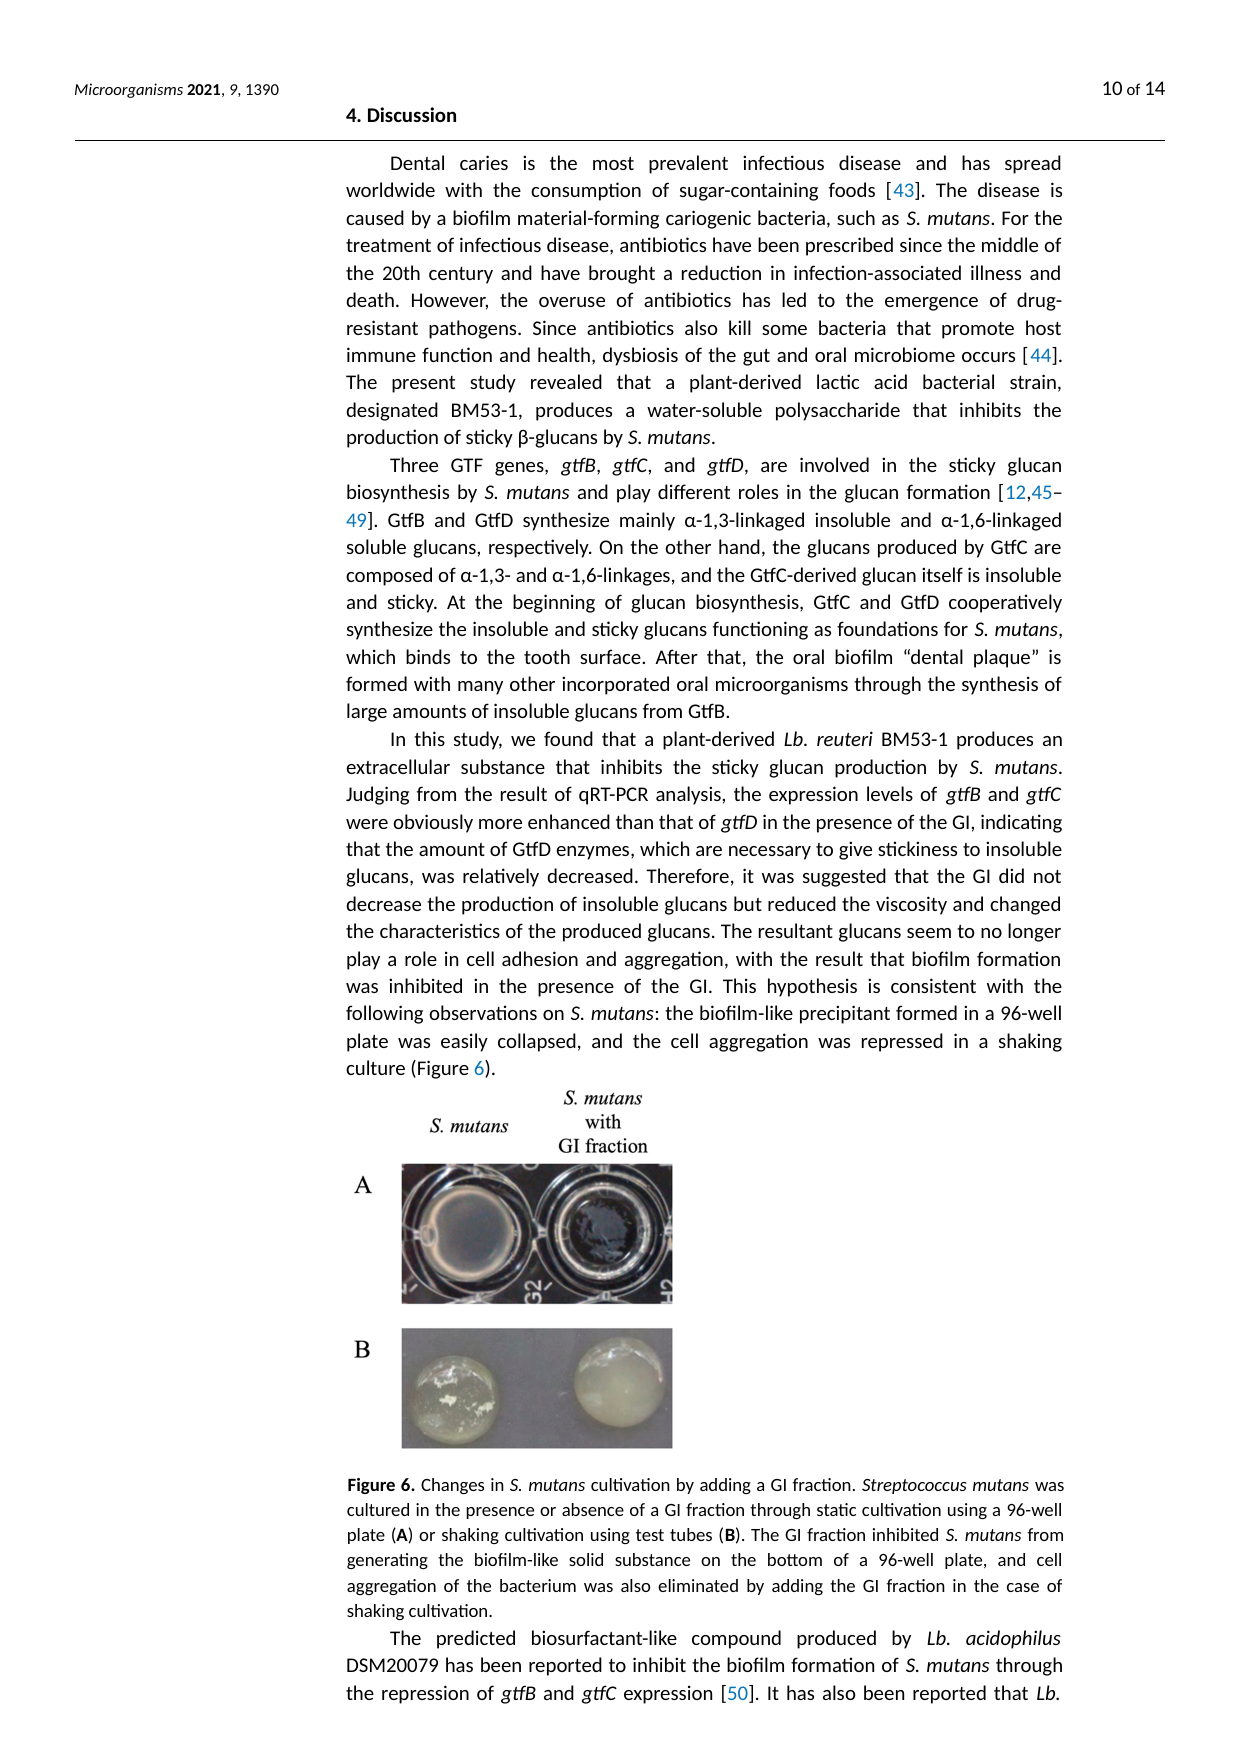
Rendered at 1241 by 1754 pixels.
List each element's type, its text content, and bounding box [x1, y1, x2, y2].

picture [347, 1083, 679, 1454]
text The predicted biosurfactant-like compound produced by Lb. acidophilus DSM20079 has been reported to inhibit the biofilm formation of S. mutans through the repression of gtfB and gtfC expression [50]. It has also been reported that Lb. [346, 1625, 1063, 1705]
text Figure 6. Changes in S. mutans cultivation by adding a GI fraction. Streptococcus mutans was cultured in the presence or absence of a GI fraction through static cultivation using a 96-well plate (A) or shaking cultivation using test tubes (B). The GI fraction inhibited S. mutans from generating the biofilm-like solid substance on the bottom of a 96-well plate, and cell aggregation of the bacterium was also eliminated by adding the GI fraction in the case of shaking cultivation. [347, 1473, 1064, 1622]
text In this study, we found that a plant-derived Lb. reuteri BM53-1 produces an extracellular substance that inhibits the sticky glucan production by S. mutans. Judging from the result of qRT-PCR analysis, the expression levels of gtfB and gtfC were obviously more enhanced than that of gtfD in the presence of the GI, indicating that the amount of GtfD enzymes, which are necessary to give stickiness to insoluble glucans, was relatively decreased. Therefore, it was suggested that the GI did not decrease the production of insoluble glucans but reduced the viscosity and changed the characteristics of the produced glucans. The resultant glucans seem to no longer play a role in cell adhesion and aggregation, with the result that biofilm formation was inhibited in the presence of the GI. This hypothesis is consistent with the following observations on S. mutans: the biofilm-like precipitant formed in a 96-well plate was easily collapsed, and the cell aggregation was repressed in a shaking culture (Figure 6). [346, 727, 1063, 1081]
text Three GTF genes, gtfB, gtfC, and gtfD, are involved in the sticky glucan biosynthesis by S. mutans and play different roles in the glucan formation [12,45–49]. GtfB and GtfD synthesize mainly α-1,3-linkaged insoluble and α-1,6-linkaged soluble glucans, respectively. On the other hand, the glucans produced by GtfC are composed of α-1,3- and α-1,6-linkages, and the GtfC-derived glucan itself is insoluble and sticky. At the beginning of glucan biosynthesis, GtfC and GtfD cooperatively synthesize the insoluble and sticky glucans functioning as foundations for S. mutans, which binds to the tooth surface. After that, the oral biofilm “dental plaque” is formed with many other incorporated oral microorganisms through the synthesis of large amounts of insoluble glucans from GtfB. [346, 452, 1063, 724]
subtitle 4. Discussion [346, 102, 1064, 128]
text Dental caries is the most prevalent infectious disease and has spread worldwide with the consumption of sugar-containing foods [43]. The disease is caused by a biofilm material-forming cariogenic bacteria, such as S. mutans. For the treatment of infectious disease, antibiotics have been prescribed since the middle of the 20th century and have brought a reduction in infection-associated illness and death. However, the overuse of antibiotics has led to the emergence of drug-resistant pathogens. Since antibiotics also kill some bacteria that promote host immune function and health, dysbiosis of the gut and oral microbiome occurs [44]. The present study revealed that a plant-derived lactic acid bacterial strain, designated BM53-1, produces a water-soluble polysaccharide that inhibits the production of sticky β-glucans by S. mutans. [346, 135, 1063, 450]
